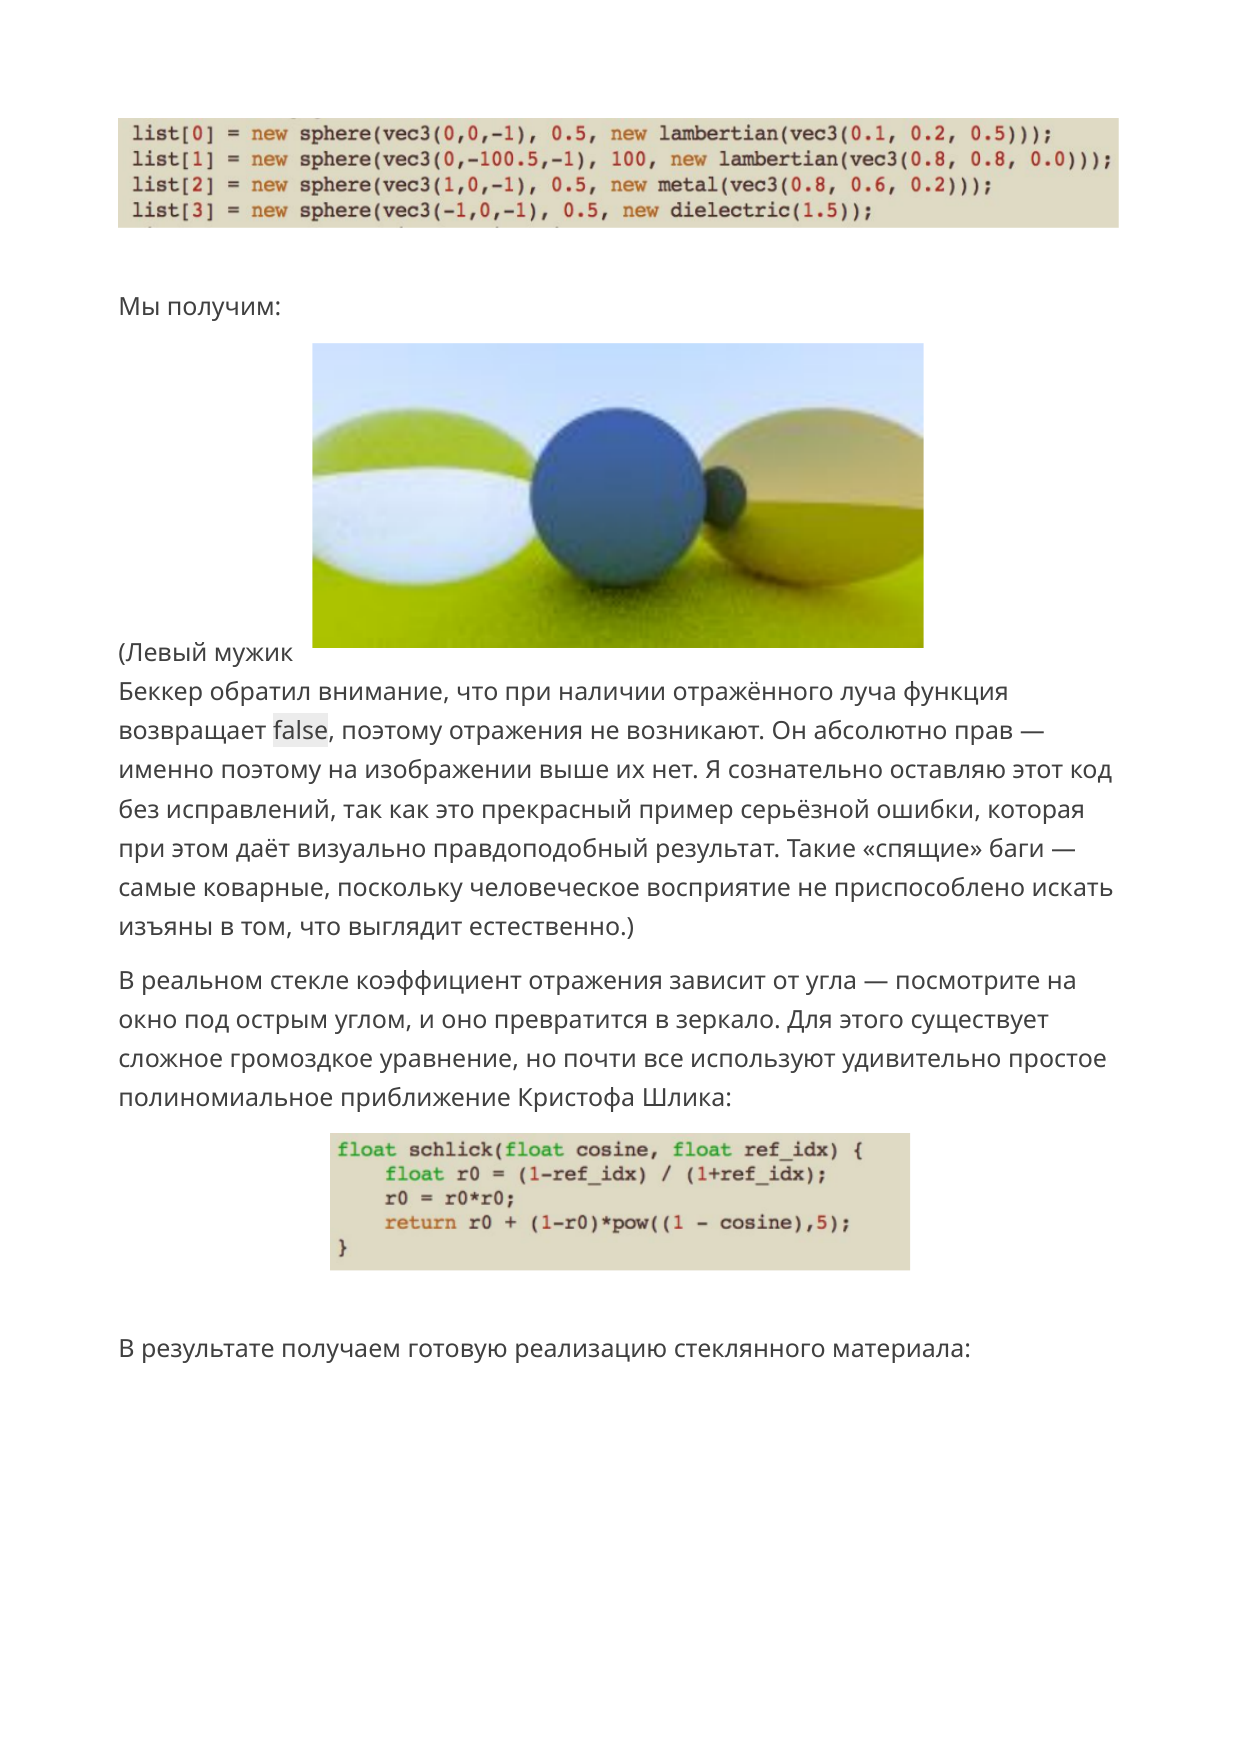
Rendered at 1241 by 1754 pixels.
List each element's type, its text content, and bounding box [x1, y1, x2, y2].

text (Левый мужик Беккер обратил внимание, что при наличии отражённого луча функция возвращает false, поэтому отражения не возникают. Он абсолютно прав — именно поэтому на изображении выше их нет. Я сознательно оставляю этот код без исправлений, так как это прекрасный пример серьёзной ошибки, которая при этом даёт визуально правдоподобный результат. Такие «спящие» баги — самые коварные, поскольку человеческое восприятие не приспособлено искать изъяны в том, что выглядит естественно.) [118, 634, 1122, 943]
picture [118, 118, 1123, 231]
text В реальном стекле коэффициент отражения зависит от угла — посмотрите на окно под острым углом, и оно превратится в зеркало. Для этого существует сложное громоздкое уравнение, но почти все используют удивительно простое полиномиальное приближение Кристофа Шлика: [118, 962, 1122, 1114]
text Мы получим: [118, 289, 1122, 323]
picture [330, 1133, 911, 1273]
picture [310, 342, 930, 648]
text В результате получаем готовую реализацию стеклянного материала: [118, 1330, 1122, 1364]
